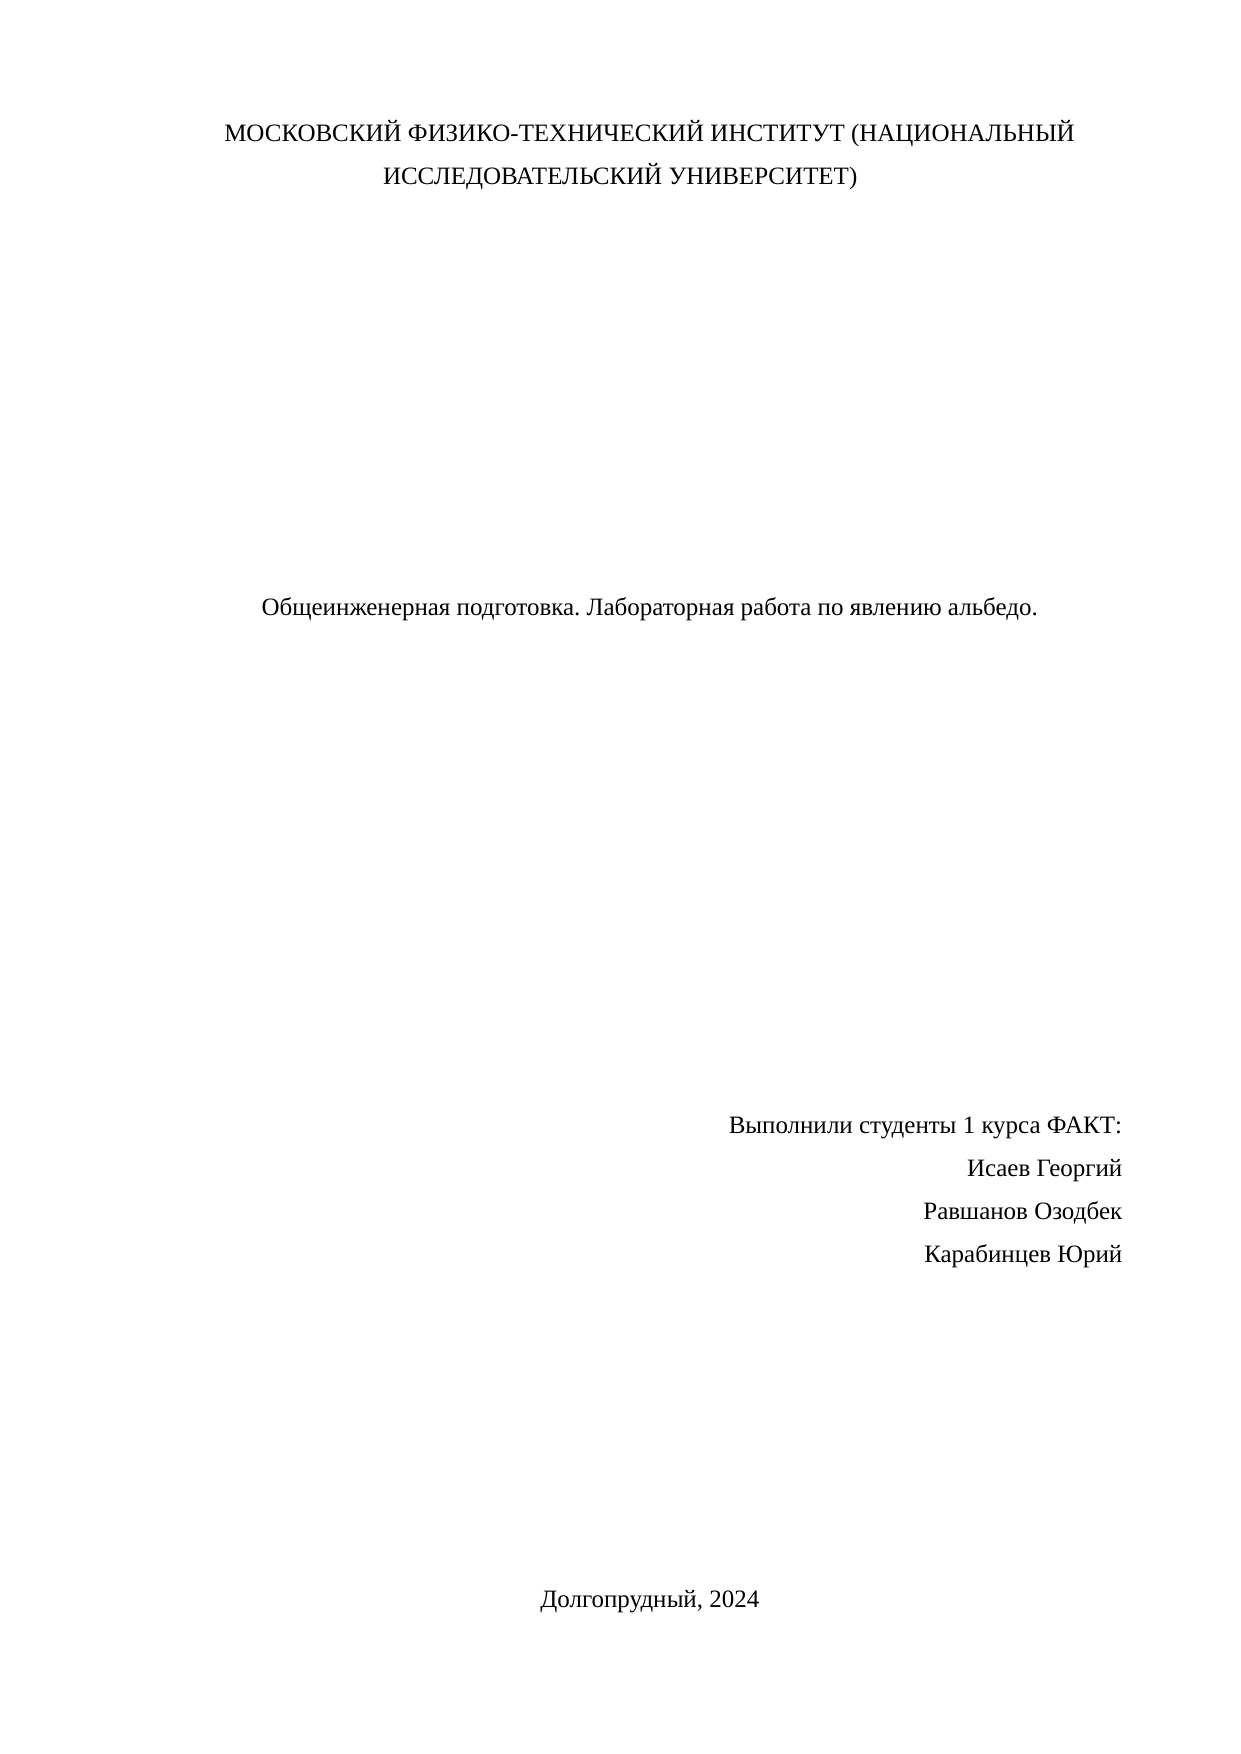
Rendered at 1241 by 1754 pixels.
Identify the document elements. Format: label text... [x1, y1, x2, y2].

text Исаев Георгий [118, 1153, 1122, 1182]
text Выполнили студенты 1 курса ФАКТ: [118, 1110, 1122, 1139]
text Карабинцев Юрий [118, 1239, 1122, 1268]
text Общеинженерная подготовка. Лабораторная работа по явлению альбедо. [118, 592, 1122, 621]
text Равшанов Озодбек [118, 1196, 1122, 1225]
text МОСКОВСКИЙ ФИЗИКО-ТЕХНИЧЕСКИЙ ИНСТИТУТ (НАЦИОНАЛЬНЫЙ ИССЛЕДОВАТЕЛЬСКИЙ УНИВЕРСИТЕТ) [118, 118, 1122, 190]
text Долгопрудный, 2024 [118, 1584, 1122, 1613]
